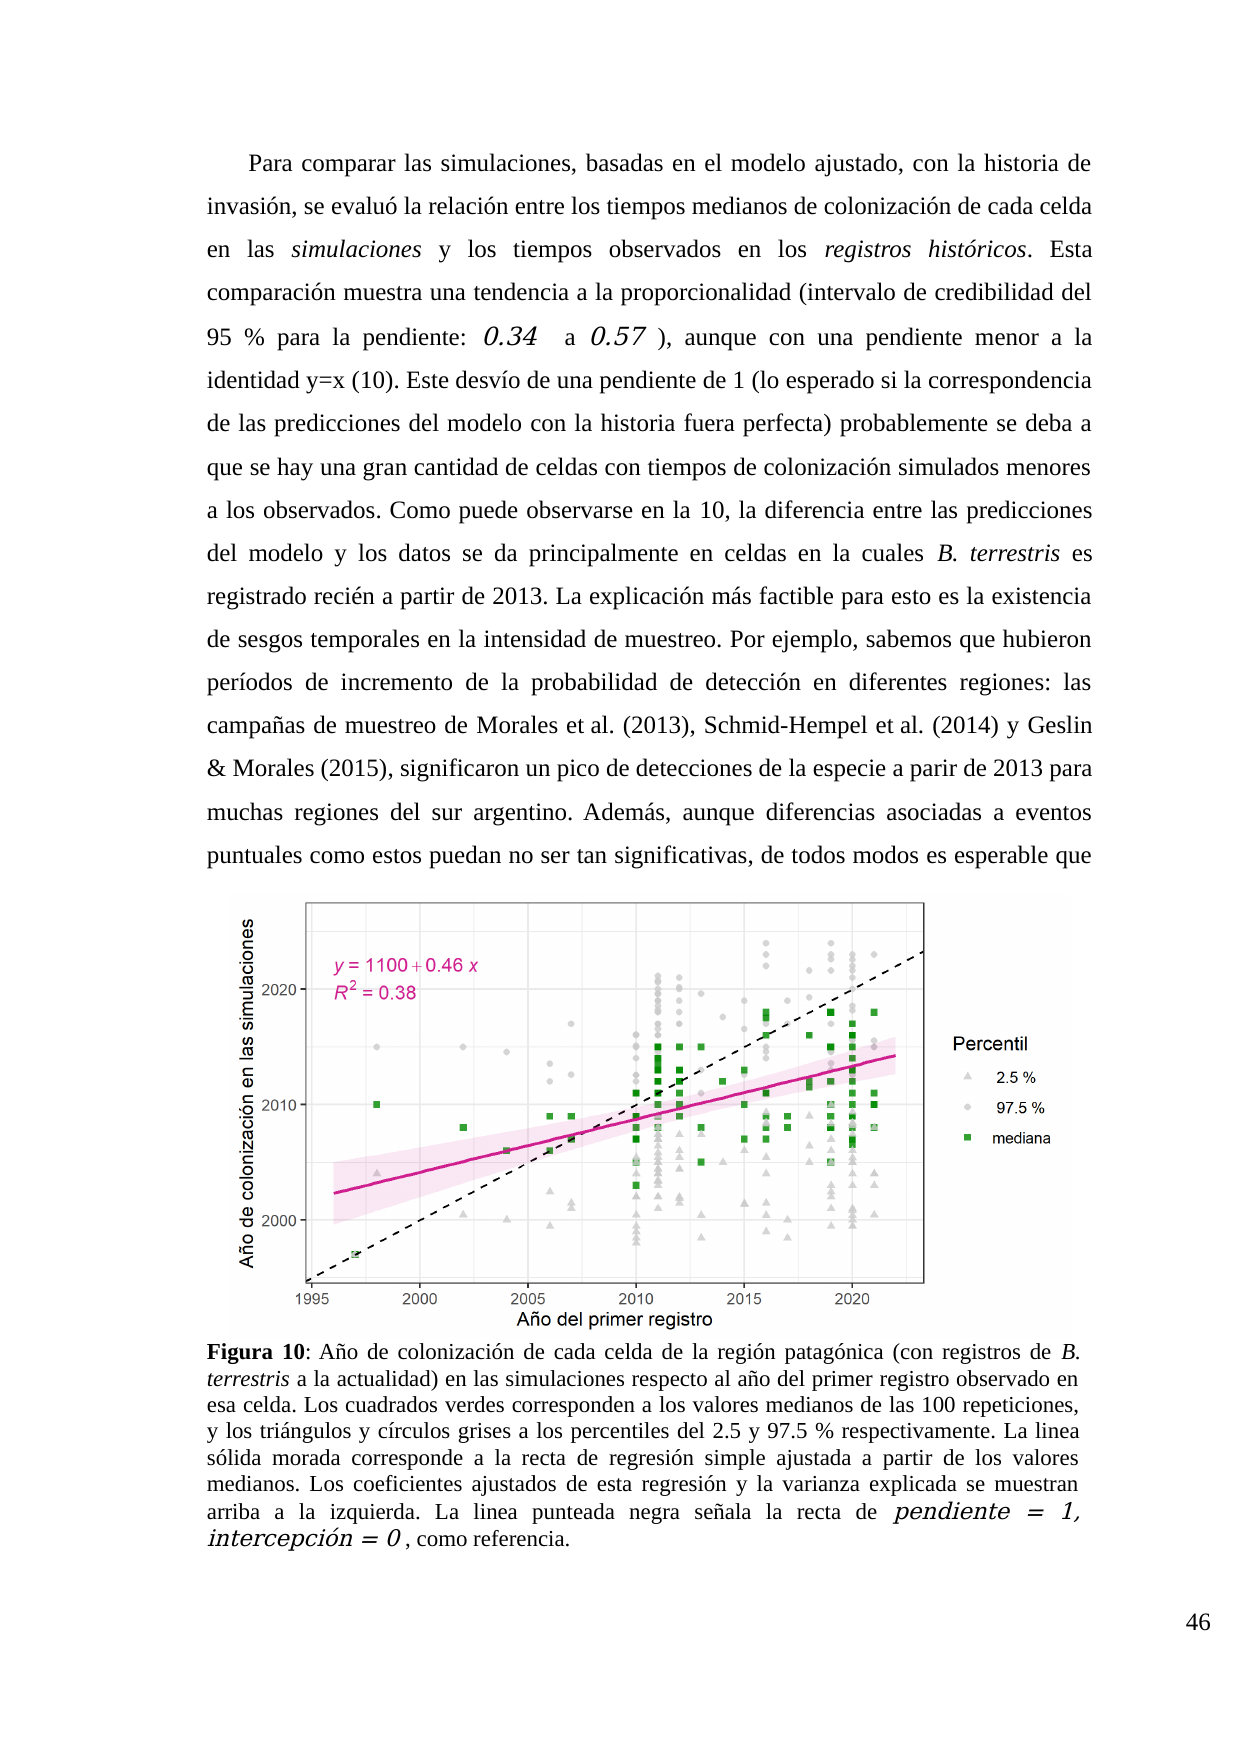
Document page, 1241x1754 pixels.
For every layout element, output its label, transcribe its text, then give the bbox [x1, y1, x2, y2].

picture [229, 893, 1070, 1339]
text Para comparar las simulaciones, basadas en el modelo ajustado, con la historia de invasión, se evaluó la relación entre los tiempos medianos de colonización de cada celda en las simulaciones y los tiempos observados en los registros históricos. Esta comparación muestra una tendencia a la proporcionalidad (intervalo de credibilidad del 95 % para la pendiente: 0.34 a 0.57 ), aunque con una pendiente menor a la identidad y=x (Figura 10). Este desvío de una pendiente de 1 (lo esperado si la correspondencia de las predicciones del modelo con la historia fuera perfecta) probablemente se deba a que se hay una gran cantidad de celdas con tiempos de colonización simulados menores a los observados. Como puede observarse en la Figura 10, la diferencia entre las predicciones del modelo y los datos se da principalmente en celdas en la cuales B. terrestris es registrado recién a partir de 2013. La explicación más factible para esto es la existencia de sesgos temporales en la intensidad de muestreo. Por ejemplo, sabemos que hubieron períodos de incremento de la probabilidad de detección en diferentes regiones: las campañas de muestreo de Morales et al. (2013), Schmid-Hempel et al. (2014) y Geslin & Morales (2015), significaron un pico de detecciones de la especie a parir de 2013 para muchas regiones del sur argentino. Además, aunque diferencias asociadas a eventos puntuales como estos puedan no ser tan significativas, de todos modos es esperable que todas las diferencias aleatorias estén sesgadas en el mismo sentido. Es decir, es factible detectar la especie años más tarde de que esta se haya establecido, pero, obviamente, es imposible detectarla antes. Como resultado, se esperaría encontrar en las simulaciones muchos sitios colonizados por B. terrestris previamente al primer año de registro empírico de esta especie en las bases de datos. Por lo tanto, esta discrepancia entre las predicciones del pasado y los datos históricos podría incluso considerarse como un indicador positivo sobre la robustez del ajuste. [207, 148, 1093, 868]
text Figura 10: Año de colonización de cada celda de la región patagónica (con registros de B. terrestris a la actualidad) en las simulaciones respecto al año del primer registro observado en esa celda. Los cuadrados verdes corresponden a los valores medianos de las 100 repeticiones, y los triángulos y círculos grises a los percentiles del 2.5 y 97.5 % respectivamente. La linea sólida morada corresponde a la recta de regresión simple ajustada a partir de los valores medianos. Los coeficientes ajustados de esta regresión y la varianza explicada se muestran arriba a la izquierda. La linea punteada negra señala la recta de pendiente = 1, intercepción = 0 , como referencia. [207, 906, 1081, 1552]
